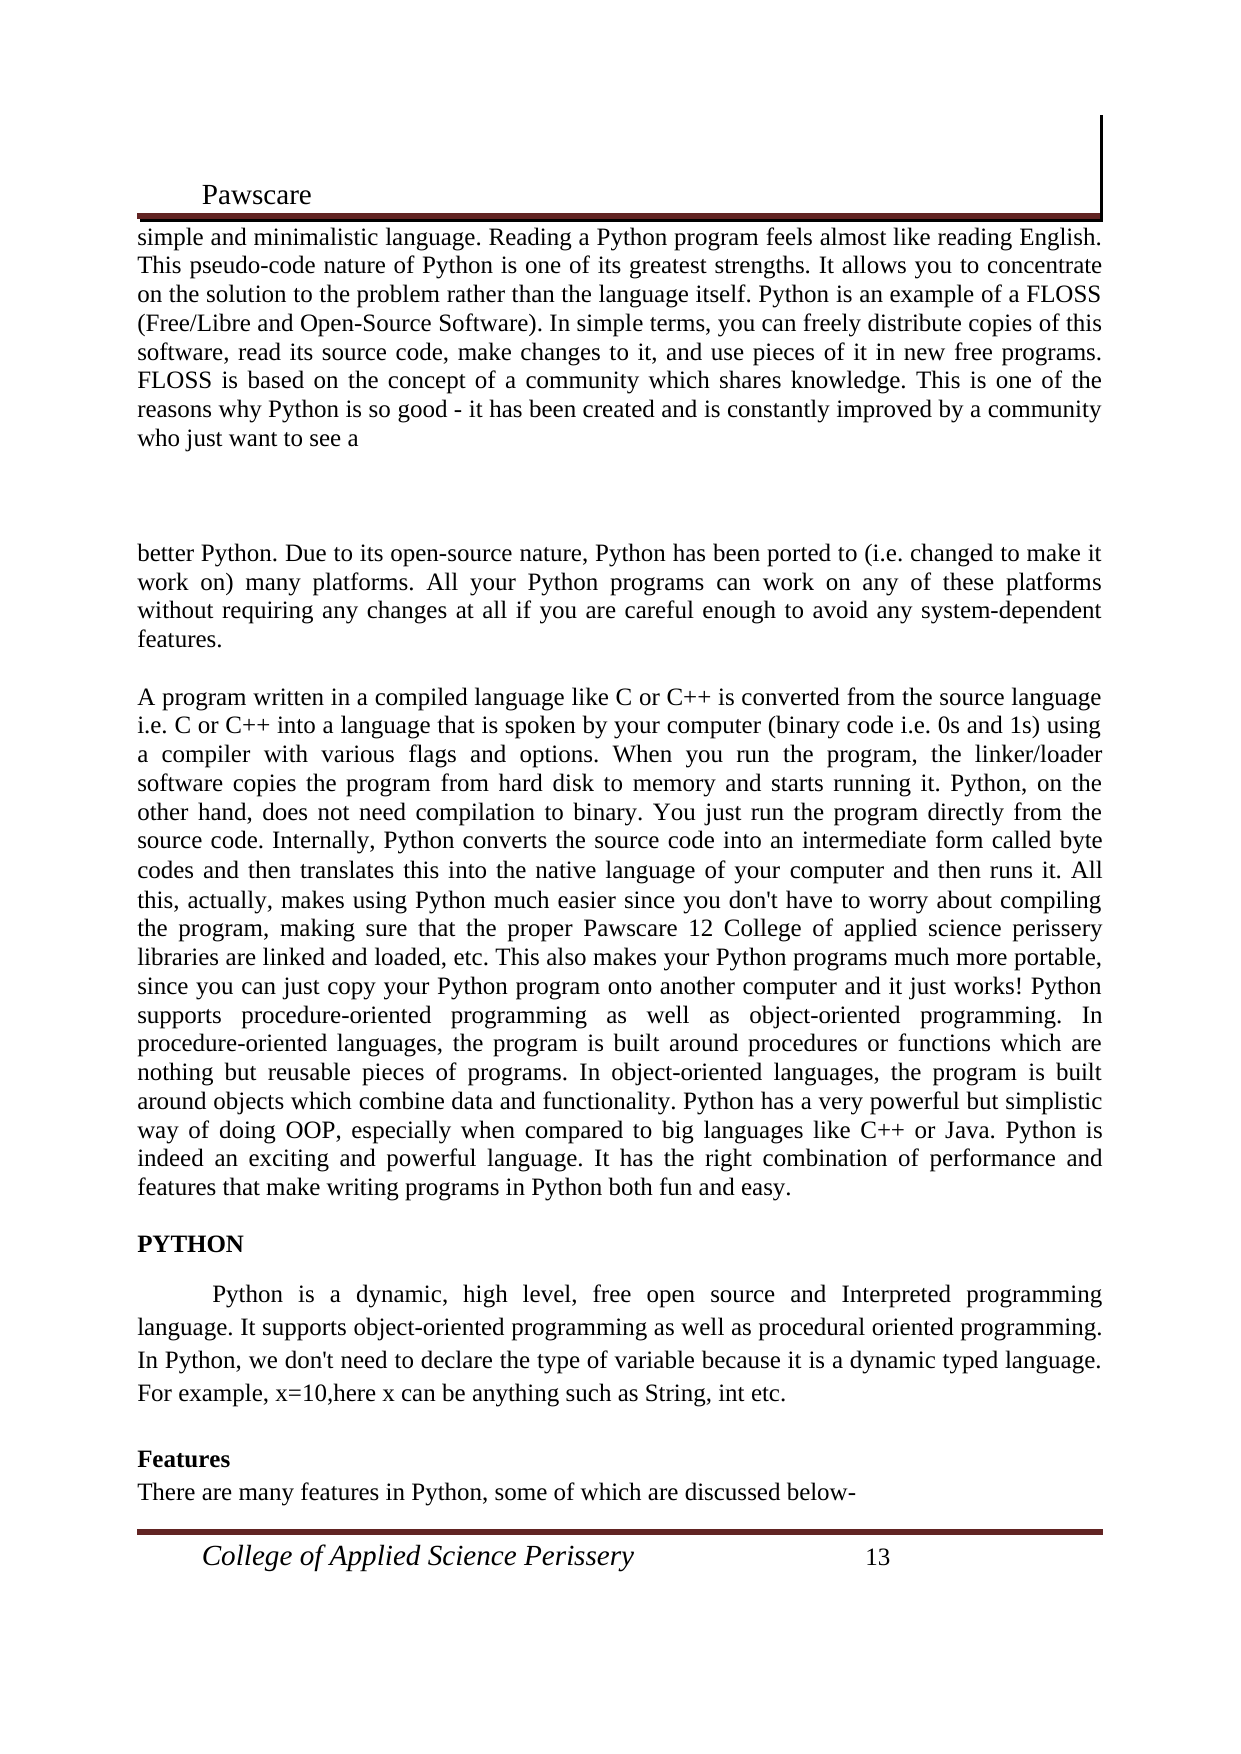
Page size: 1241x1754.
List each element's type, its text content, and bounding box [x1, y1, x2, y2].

text PYTHON [137, 1229, 1103, 1258]
text better Python. Due to its open-source nature, Python has been ported to (i.e. changed to make it work on) many platforms. All your Python programs can work on any of these platforms without requiring any changes at all if you are careful enough to avoid any system-dependent features. [137, 538, 1103, 653]
text Python is a dynamic, high level, free open source and Interpreted programming language. It supports object-oriented programming as well as procedural oriented programming. In Python, we don't need to declare the type of variable because it is a dynamic typed language. For example, x=10,here x can be anything such as String, int etc. Features There are many features in Python, some of which are discussed below- [137, 1279, 1103, 1506]
text A program written in a compiled language like C or C++ is converted from the source language i.e. C or C++ into a language that is spoken by your computer (binary code i.e. 0s and 1s) using a compiler with various flags and options. When you run the program, the linker/loader software copies the program from hard disk to memory and starts running it. Python, on the other hand, does not need compilation to binary. You just run the program directly from the source code. Internally, Python converts the source code into an intermediate form called byte codes and then translates this into the native language of your computer and then runs it. All this, actually, makes using Python much easier since you don't have to worry about compiling the program, making sure that the proper Pawscare 12 College of applied science perissery libraries are linked and loaded, etc. This also makes your Python programs much more portable, since you can just copy your Python program onto another computer and it just works! Python supports procedure-oriented programming as well as object-oriented programming. In procedure-oriented languages, the program is built around procedures or functions which are nothing but reusable pieces of programs. In object-oriented languages, the program is built around objects which combine data and functionality. Python has a very powerful but simplistic way of doing OOP, especially when compared to big languages like C++ or Java. Python is indeed an exciting and powerful language. It has the right combination of performance and features that make writing programs in Python both fun and easy. [137, 682, 1103, 1201]
text simple and minimalistic language. Reading a Python program feels almost like reading English. This pseudo-code nature of Python is one of its greatest strengths. It allows you to concentrate on the solution to the problem rather than the language itself. Python is an example of a FLOSS (Free/Libre and Open-Source Software). In simple terms, you can freely distribute copies of this software, read its source code, make changes to it, and use pieces of it in new free programs. FLOSS is based on the concept of a community which shares knowledge. This is one of the reasons why Python is so good - it has been created and is constantly improved by a community who just want to see a [137, 222, 1103, 452]
